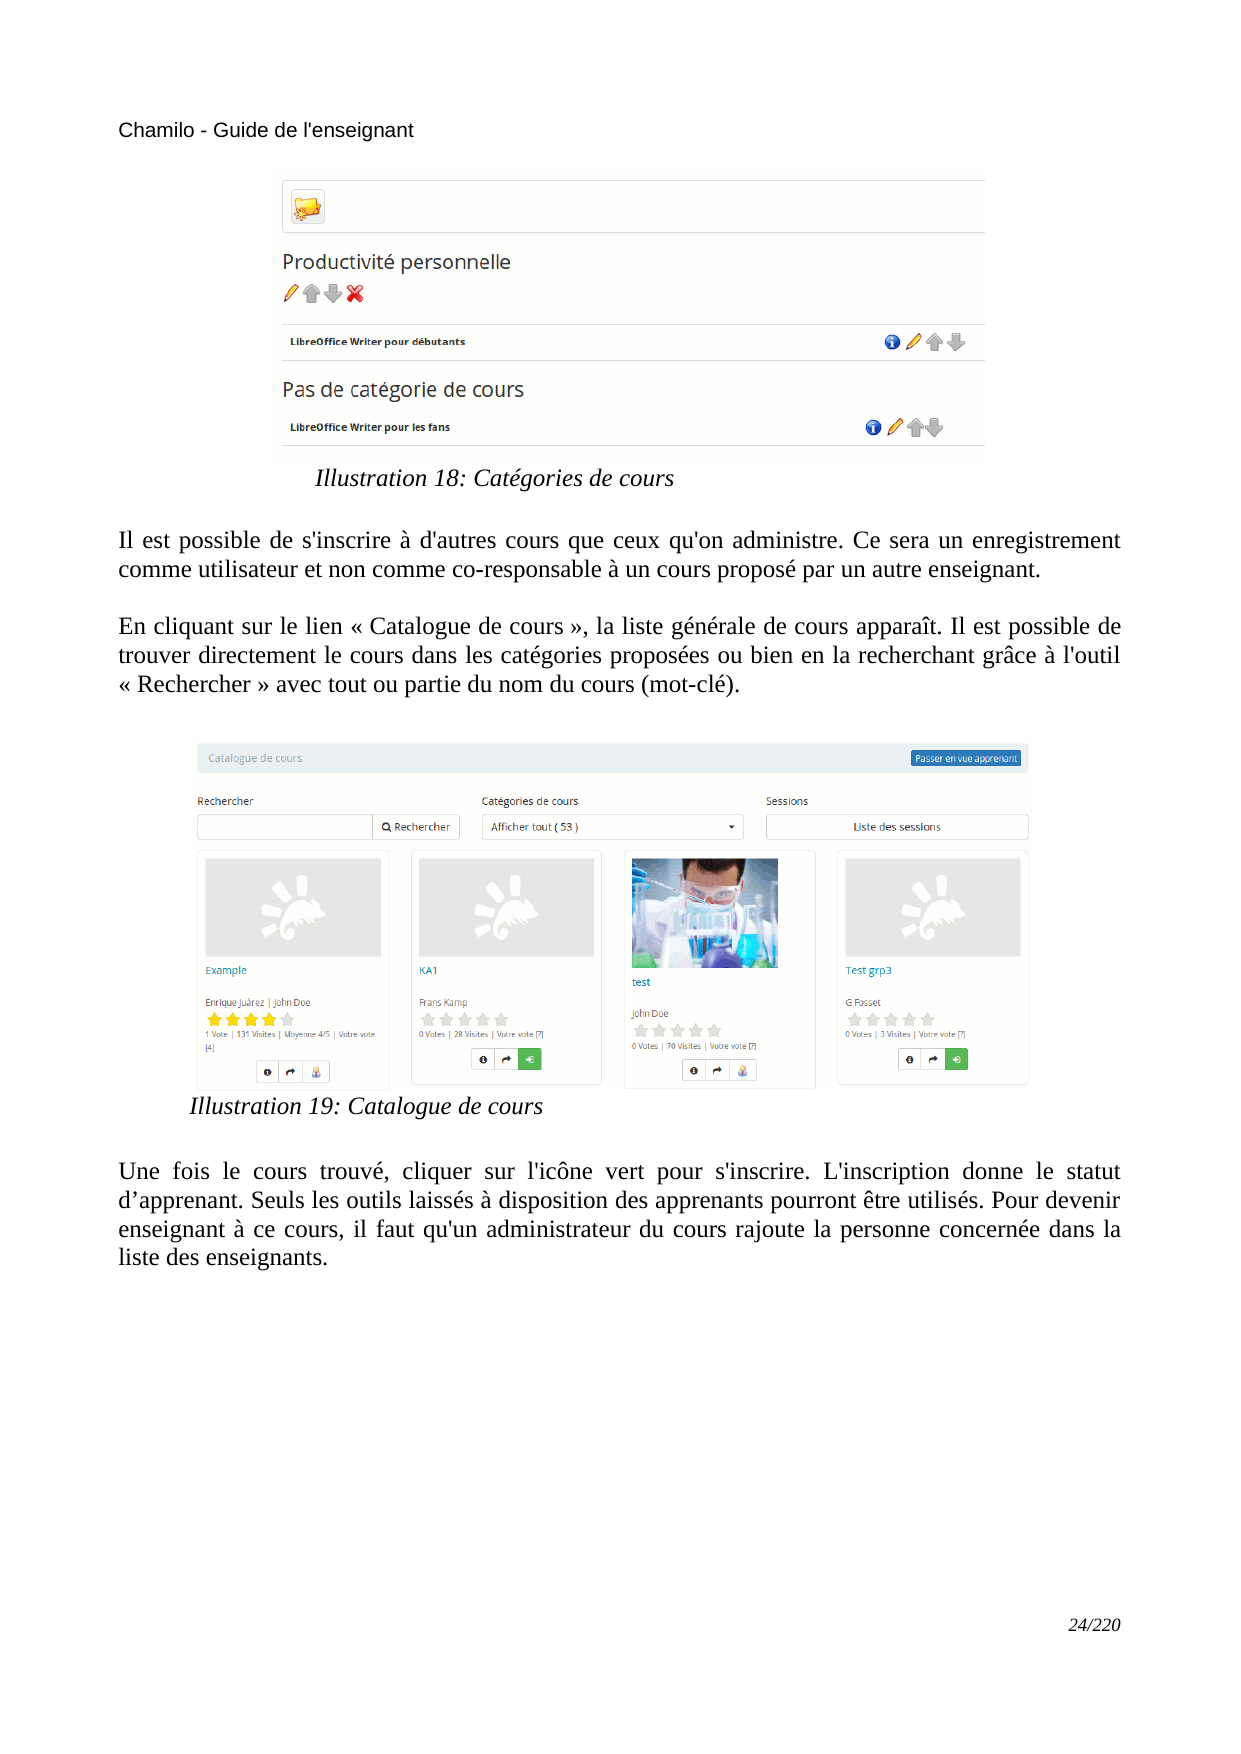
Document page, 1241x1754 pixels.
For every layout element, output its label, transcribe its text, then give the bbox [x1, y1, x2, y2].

text Illustration 18: Catégories de cours [315, 463, 919, 492]
picture [271, 168, 985, 463]
text Il est possible de s'inscrire à d'autres cours que ceux qu'on administre. Ce sera un enregistrement comme utilisateur et non comme co-responsable à un cours proposé par un autre enseignant. [118, 525, 1122, 583]
text En cliquant sur le lien « Catalogue de cours », la liste générale de cours apparaît. Il est possible de trouver directement le cours dans les catégories proposées ou bien en la recherchant grâce à l'outil « Rechercher » avec tout ou partie du nom du cours (mot-clé). [118, 611, 1122, 698]
text Une fois le cours trouvé, cliquer sur l'icône vert pour s'inscrire. L'inscription donne le statut d’apprenant. Seuls les outils laissés à disposition des apprenants pourront être utilisés. Pour devenir enseignant à ce cours, il faut qu'un administrateur du cours rajoute la personne concernée dans la liste des enseignants. [118, 1156, 1122, 1271]
text Illustration 19: Catalogue de cours [189, 1091, 1033, 1120]
picture [189, 735, 1033, 1091]
